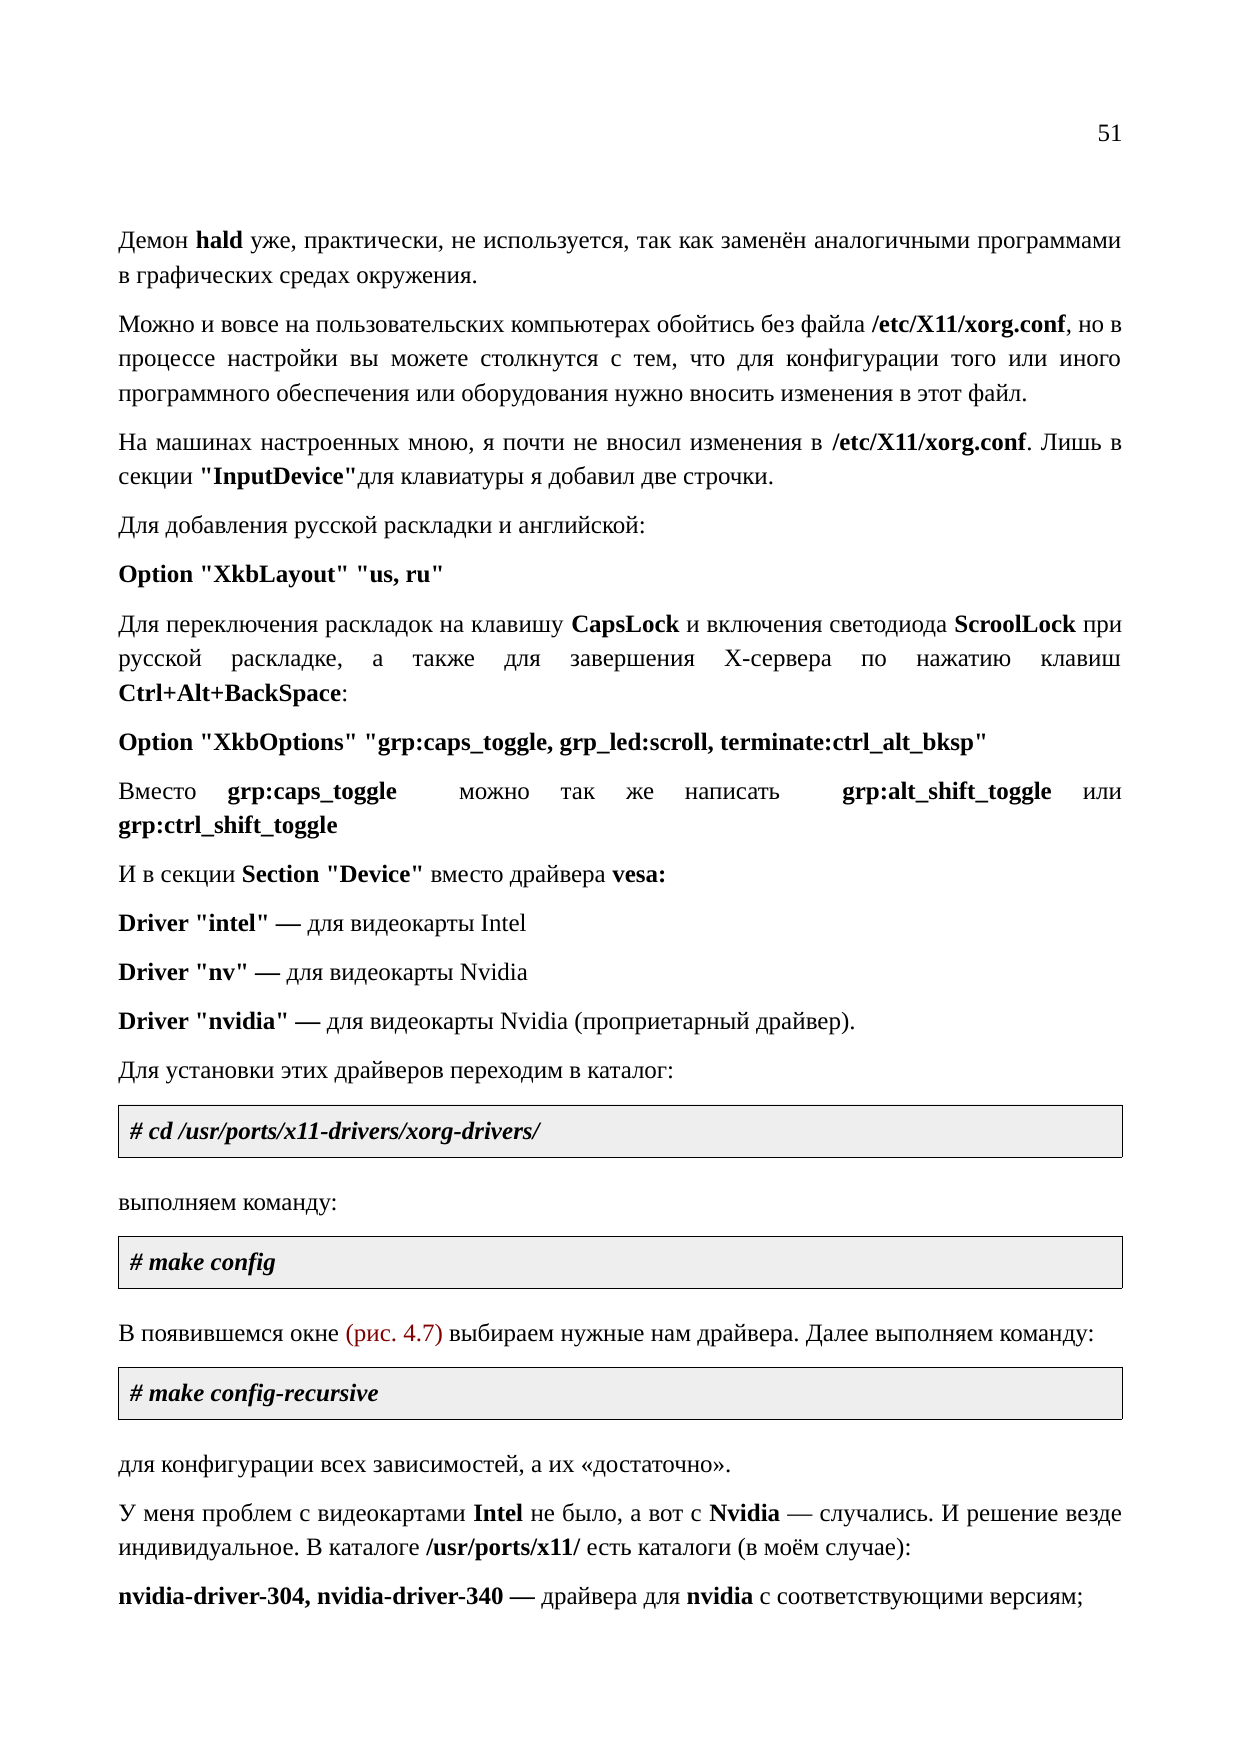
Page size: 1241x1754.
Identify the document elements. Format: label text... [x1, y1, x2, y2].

text выполняем команду: [118, 1187, 1122, 1215]
text Driver "intel" — для видеокарты Intel [118, 908, 1122, 937]
text Для установки этих драйверов переходим в каталог: [118, 1056, 1122, 1084]
text Option "XkbLayout" "us, ru" [118, 559, 1122, 588]
text # make config-recursive [119, 1368, 1122, 1419]
text # cd /usr/ports/x11-drivers/xorg-drivers/ [119, 1106, 1122, 1157]
text Для переключения раскладок на клавишу CapsLock и включения светодиода ScroolLock при русской раскладке, а также для завершения X-сервера по нажатию клавиш Ctrl+Alt+BackSpace: [118, 609, 1122, 706]
text nvidia-driver-304, nvidia-driver-340 — драйвера для nvidia с соответствующими версиям; [118, 1581, 1122, 1610]
text Driver "nv" — для видеокарты Nvidia [118, 957, 1122, 986]
text И в секции Section "Device" вместо драйвера vesa: [118, 859, 1122, 888]
text Демон hald уже, практически, не используется, так как заменён аналогичными программами в графических средах окружения. [118, 225, 1122, 289]
text Вместо grp:caps_toggle можно так же написать grp:alt_shift_toggle или grp:ctrl_shift_toggle [118, 776, 1122, 839]
text # make config [119, 1237, 1122, 1288]
text Для добавления русской раскладки и английской: [118, 511, 1122, 539]
text Option "XkbOptions" "grp:caps_toggle, grp_led:scroll, terminate:ctrl_alt_bksp" [118, 727, 1122, 755]
text Можно и вовсе на пользовательских компьютерах обойтись без файла /etc/X11/xorg.conf, но в процессе настройки вы можете столкнутся с тем, что для конфигурации того или иного программного обеспечения или оборудования нужно вносить изменения в этот файл. [118, 309, 1122, 407]
text В появившемся окне (рис. 4.7) выбираем нужные нам драйвера. Далее выполняем команду: [118, 1318, 1122, 1346]
text Driver "nvidia" — для видеокарты Nvidia (проприетарный драйвер). [118, 1006, 1122, 1035]
text для конфигурации всех зависимостей, а их «достаточно». [118, 1449, 1122, 1477]
text На машинах настроенных мною, я почти не вносил изменения в /etc/X11/xorg.conf. Лишь в секции "InputDevice"для клавиатуры я добавил две строчки. [118, 427, 1122, 490]
text У меня проблем с видеокартами Intel не было, а вот с Nvidia — случались. И решение везде индивидуальное. В каталоге /usr/ports/x11/ есть каталоги (в моём случае): [118, 1498, 1122, 1561]
